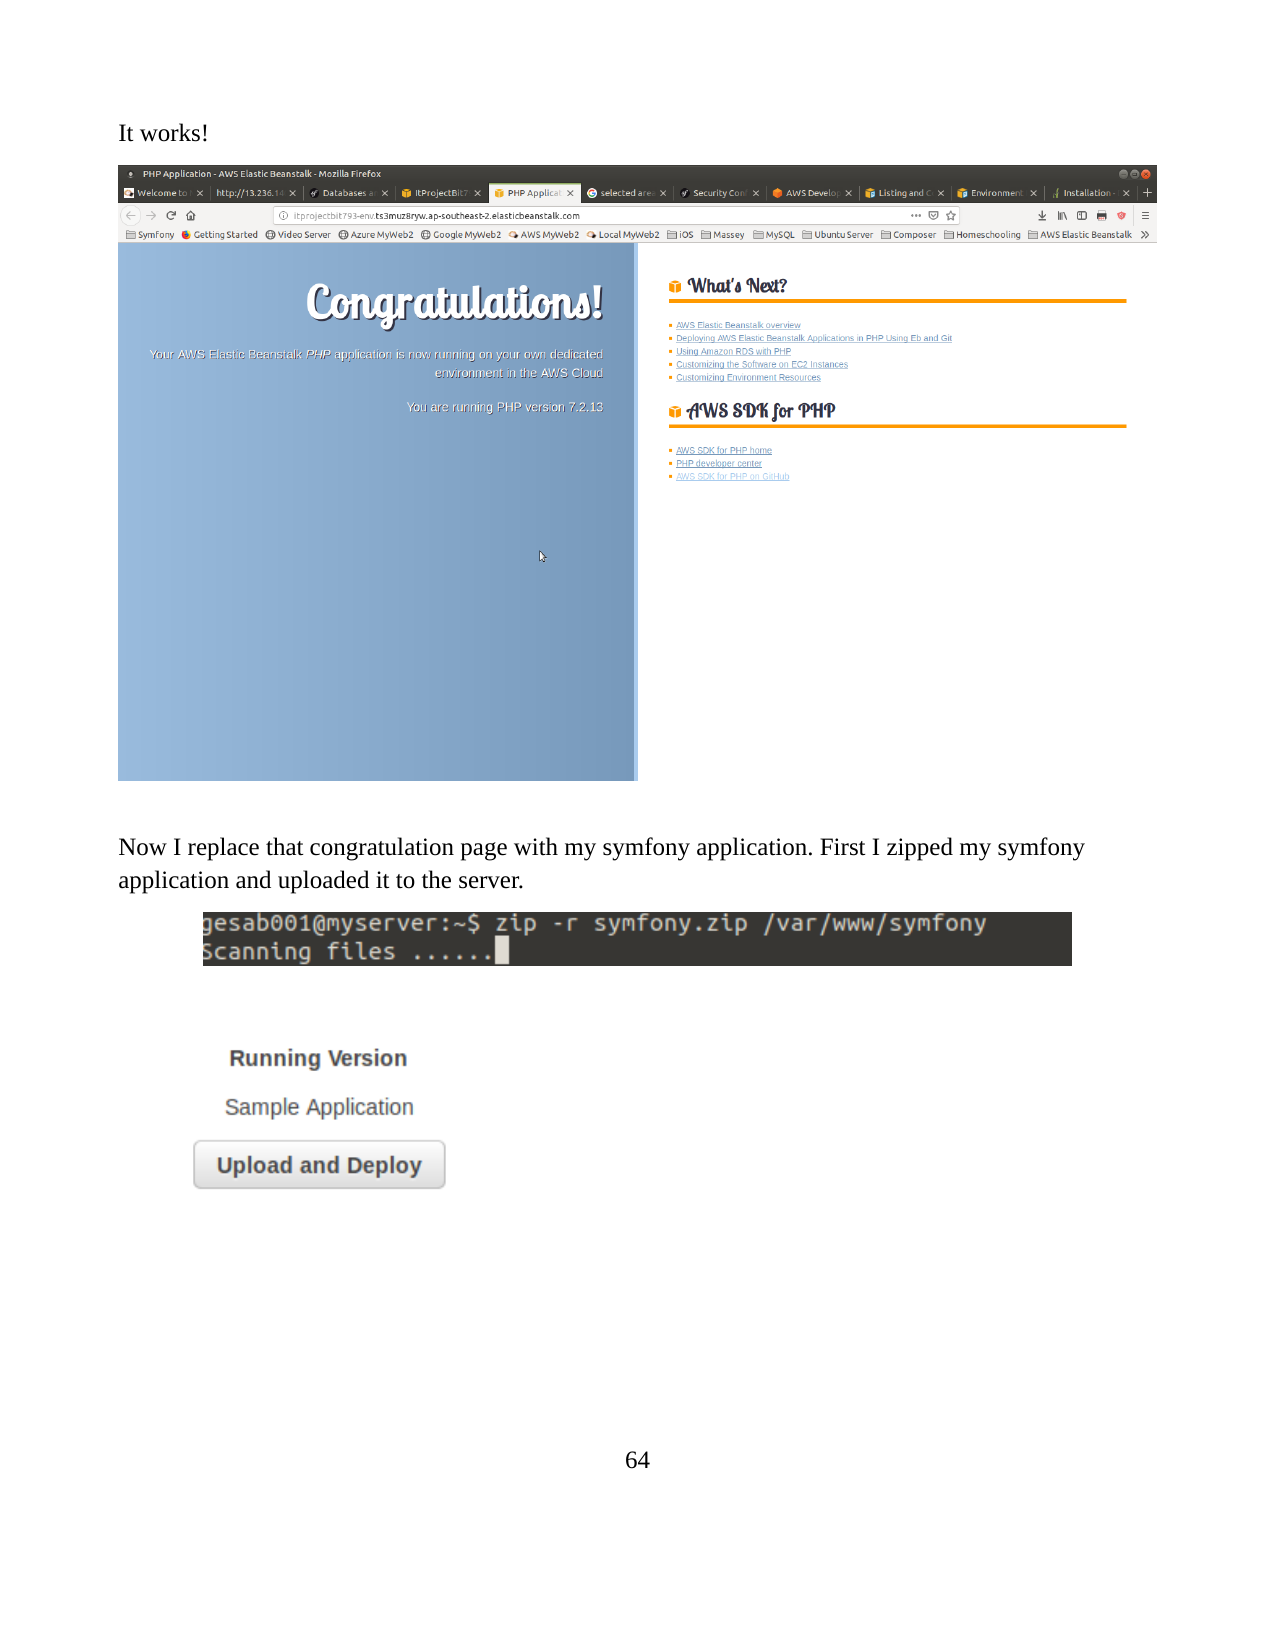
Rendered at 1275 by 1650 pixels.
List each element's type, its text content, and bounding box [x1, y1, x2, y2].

text It works! [118, 118, 1157, 147]
text Now I replace that congratulation page with my symfony application. First I zipped my symfony application and uploaded it to the server. [118, 832, 1157, 894]
picture [203, 912, 1072, 966]
picture [118, 165, 1157, 781]
picture [145, 1019, 507, 1216]
